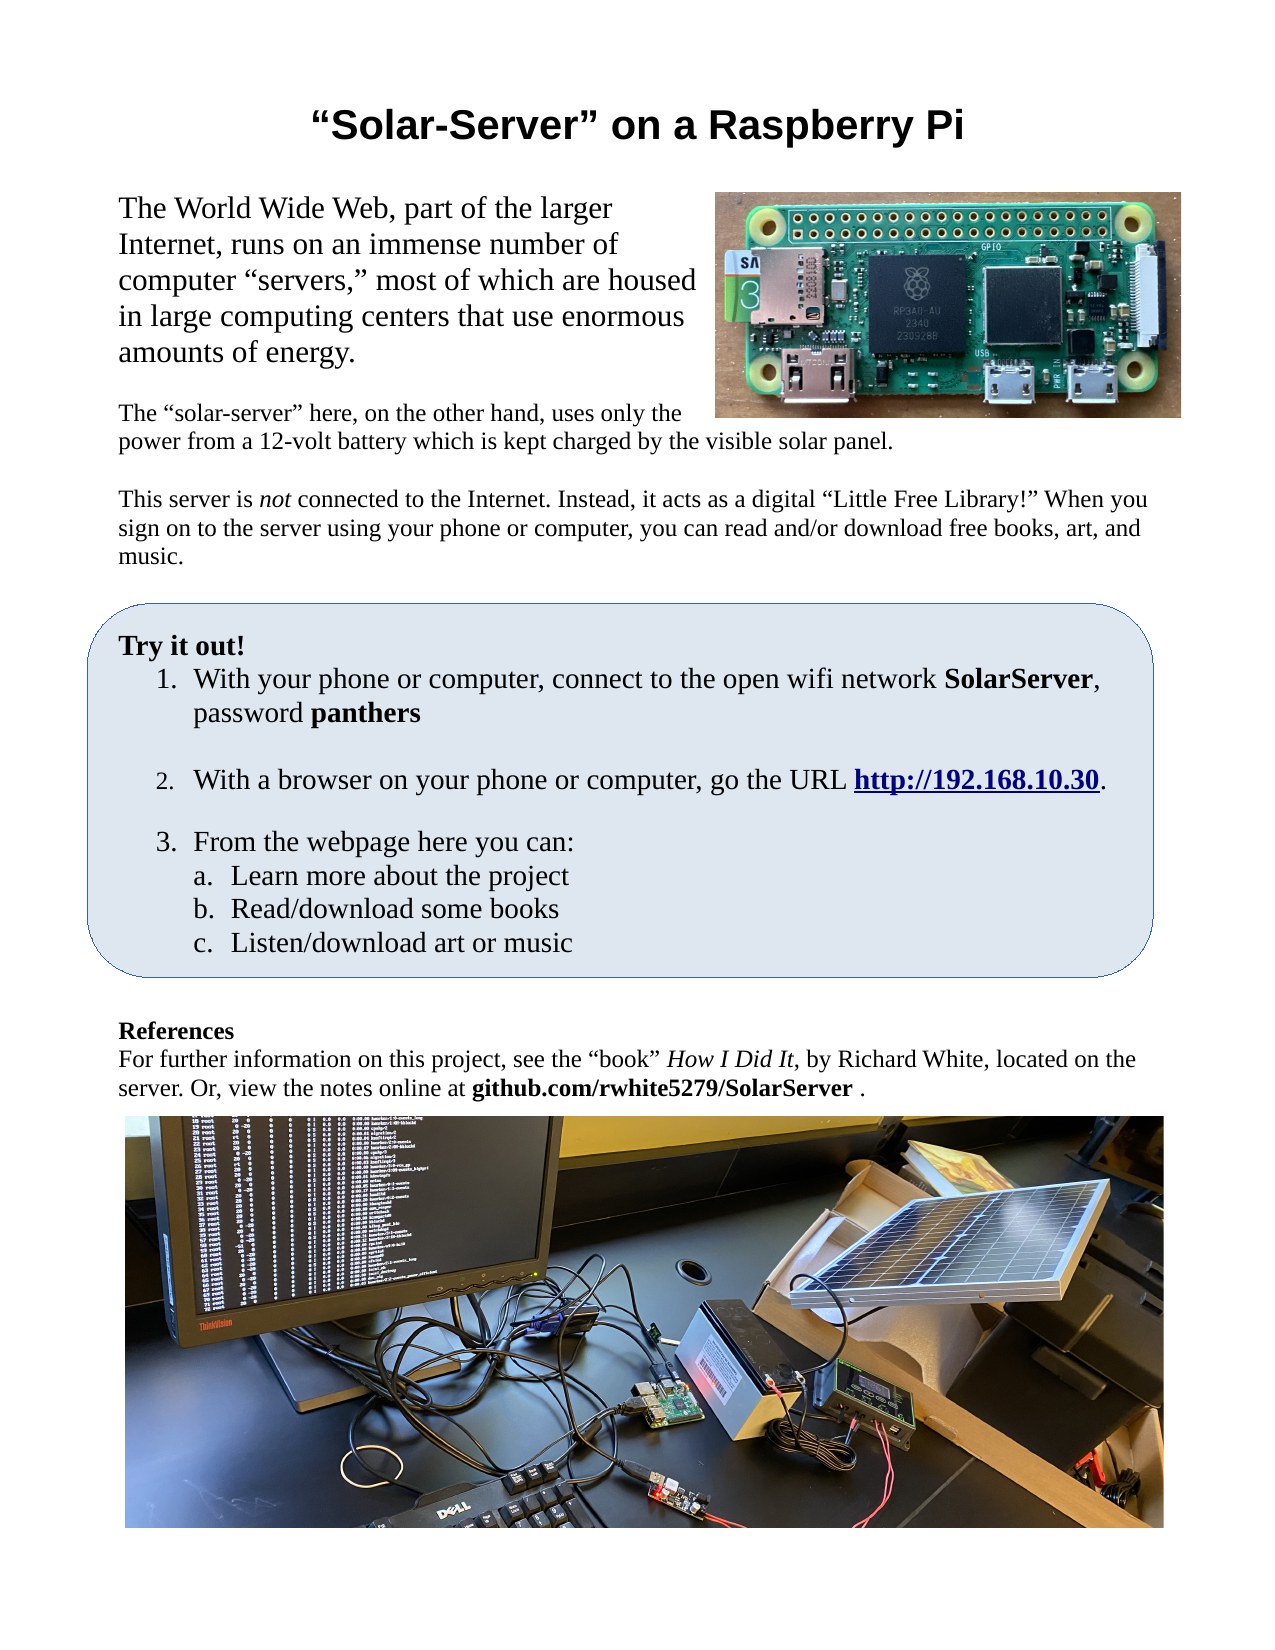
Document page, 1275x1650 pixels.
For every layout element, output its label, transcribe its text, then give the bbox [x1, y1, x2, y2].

picture [715, 192, 1182, 418]
text The World Wide Web, part of the larger Internet, runs on an immense number of computer “servers,” most of which are housed in large computing centers that use enormous amounts of energy. [118, 189, 1157, 369]
text Try it out! [1141, 628, 1157, 661]
list Listen/download art or music [1137, 925, 1157, 958]
text The “solar-server” here, on the other hand, uses only the power from a 12-volt battery which is kept charged by the visible solar panel. [118, 398, 1157, 455]
text References [118, 1016, 1157, 1044]
picture [125, 1116, 1164, 1528]
subtitle “Solar-Server” on a Raspberry Pi [118, 100, 1157, 148]
text This server is not connected to the Internet. Instead, it acts as a digital “Little Free Library!” When you sign on to the server using your phone or computer, you can read and/or download free books, art, and music. [118, 484, 1157, 570]
text For further information on this project, see the “book” How I Did It, by Richard White, located on the server. Or, view the notes online at github.com/rwhite5279/SolarServer . [118, 1044, 1157, 1102]
